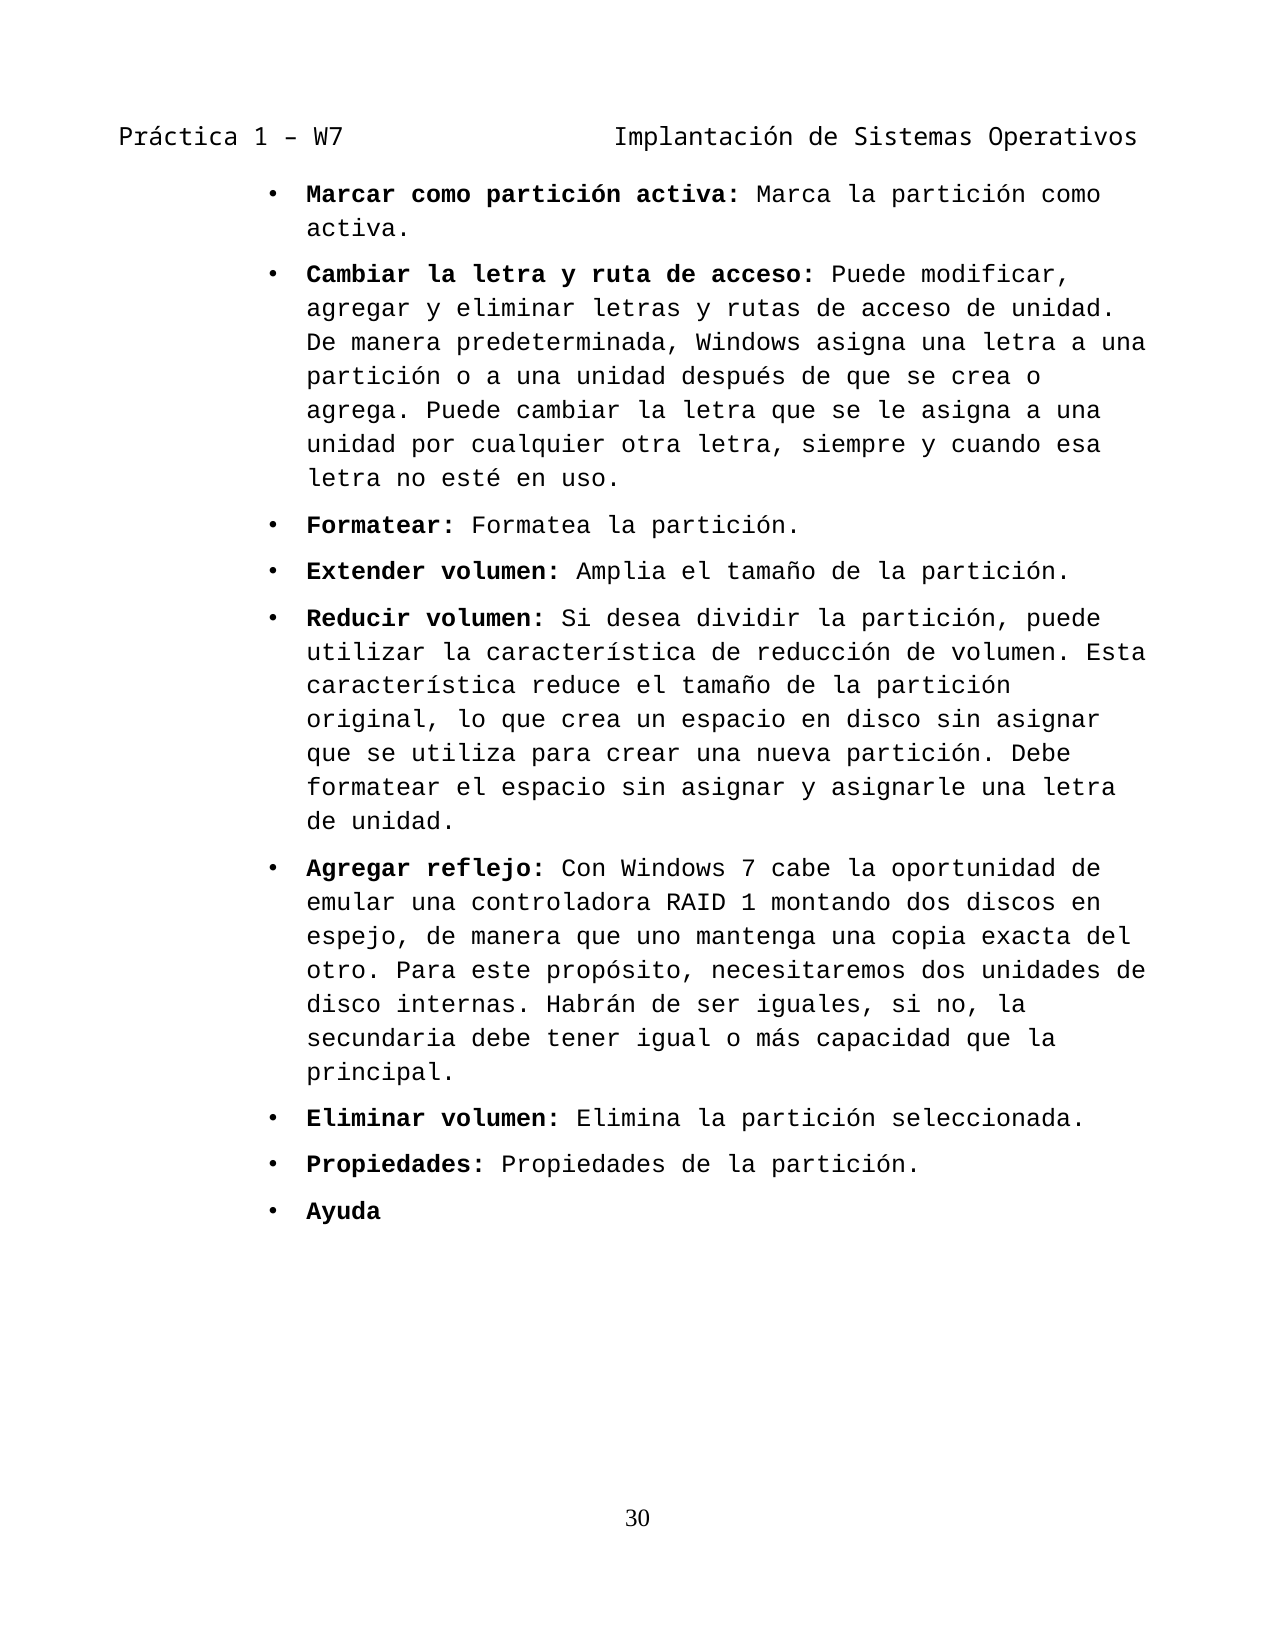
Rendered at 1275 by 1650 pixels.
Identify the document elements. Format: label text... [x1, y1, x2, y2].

list Formatear: Formatea la partición. [268, 512, 1157, 541]
list Ayuda [268, 1198, 1157, 1227]
list Reducir volumen: Si desea dividir la partición, puede utilizar la característica de reducción de volumen. Esta característica reduce el tamaño de la partición original, lo que crea un espacio en disco sin asignar que se utiliza para crear una nueva partición. Debe formatear el espacio sin asignar y asignarle una letra de unidad. [268, 605, 1157, 837]
list Agregar reflejo: Con Windows 7 cabe la oportunidad de emular una controladora RAID 1 montando dos discos en espejo, de manera que uno mantenga una copia exacta del otro. Para este propósito, necesitaremos dos unidades de disco internas. Habrán de ser iguales, si no, la secundaria debe tener igual o más capacidad que la principal. [268, 855, 1157, 1087]
list Extender volumen: Amplia el tamaño de la partición. [268, 559, 1157, 587]
list Cambiar la letra y ruta de acceso: Puede modificar, agregar y eliminar letras y rutas de acceso de unidad. De manera predeterminada, Windows asigna una letra a una partición o a una unidad después de que se crea o agrega. Puede cambiar la letra que se le asigna a una unidad por cualquier otra letra, siempre y cuando esa letra no esté en uso. [268, 262, 1157, 494]
list Marcar como partición activa: Marca la partición como activa. [268, 182, 1157, 244]
list Propiedades: Propiedades de la partición. [268, 1152, 1157, 1180]
list Eliminar volumen: Elimina la partición seleccionada. [268, 1106, 1157, 1134]
